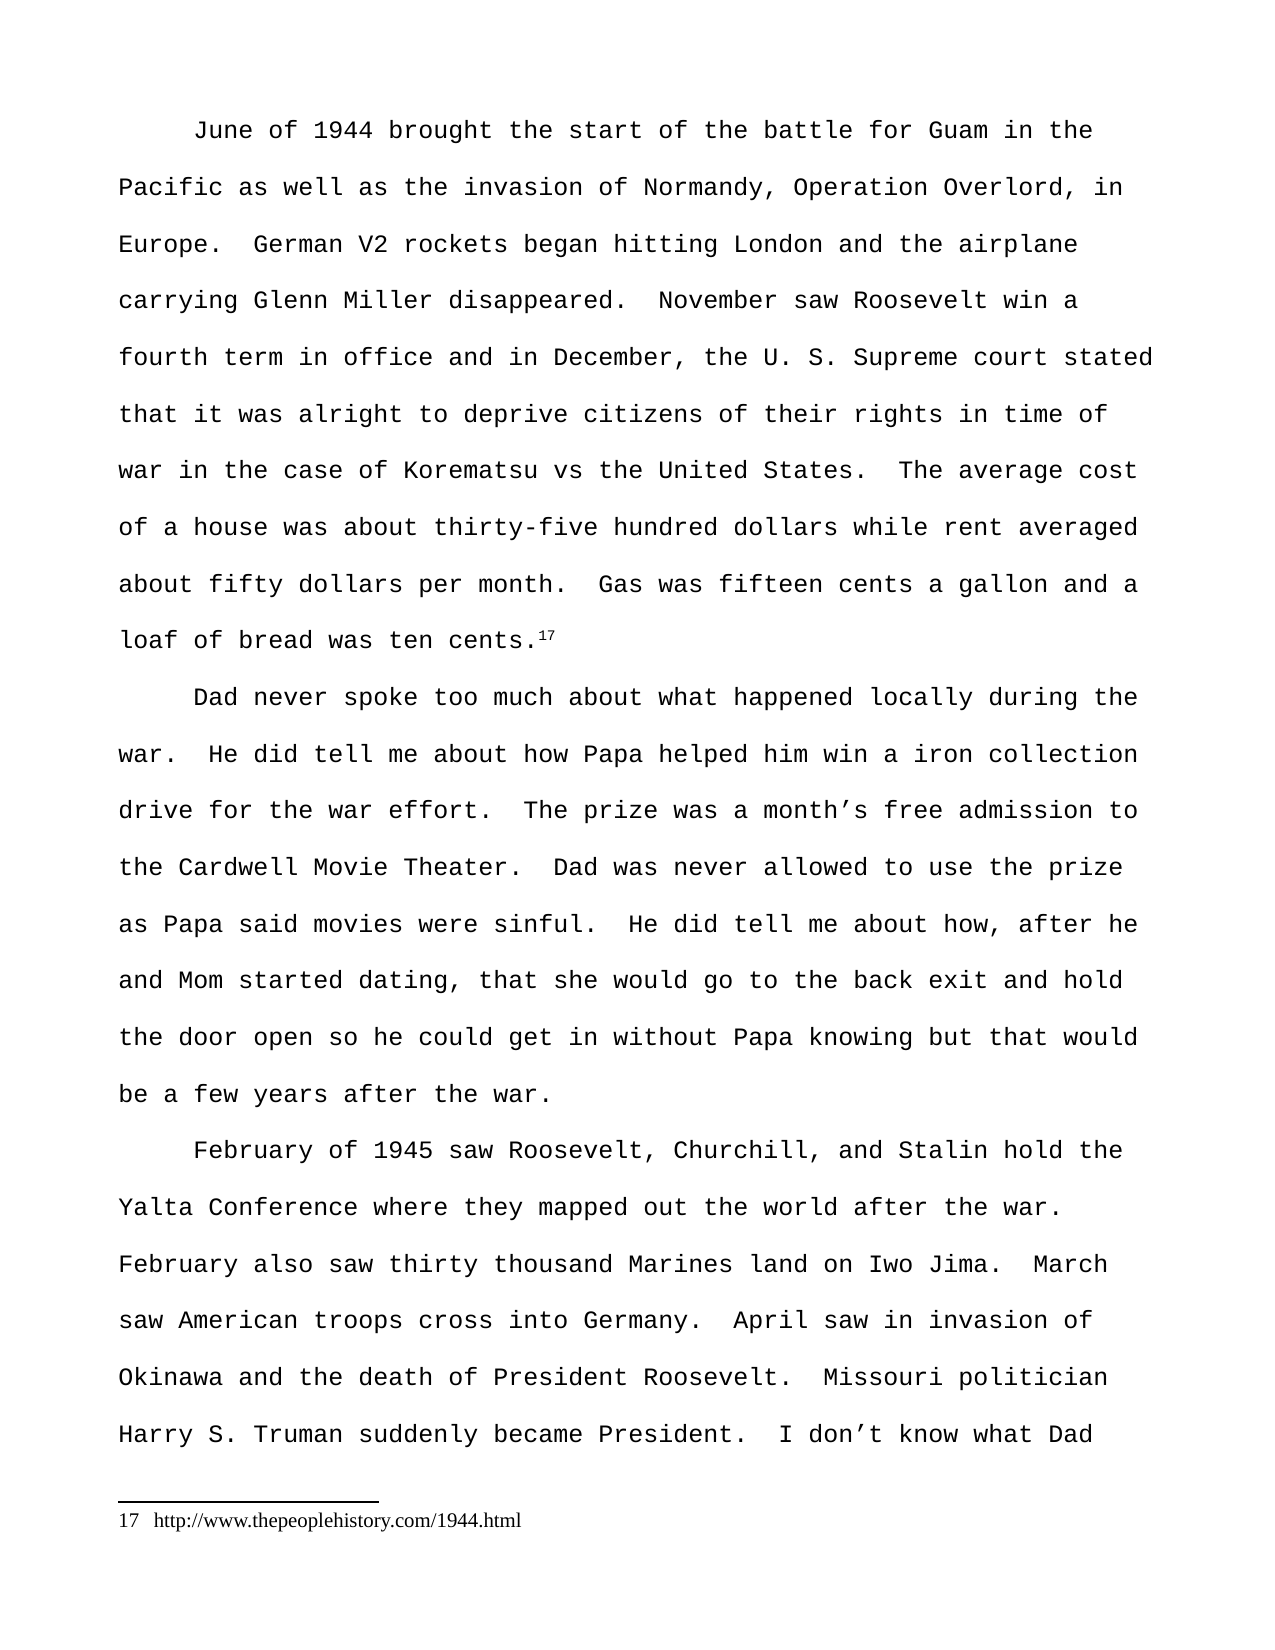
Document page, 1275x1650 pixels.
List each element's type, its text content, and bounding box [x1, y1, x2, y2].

text February of 1945 saw Roosevelt, Churchill, and Stalin hold the Yalta Conference where they mapped out the world after the war. February also saw thirty thousand Marines land on Iwo Jima. March saw American troops cross into Germany. April saw in invasion of Okinawa and the death of President Roosevelt. Missouri politician Harry S. Truman suddenly became President. I don’t know what Dad [118, 1138, 1157, 1450]
text http://www.thepeoplehistory.com/1944.html [118, 1508, 1157, 1532]
text June of 1944 brought the start of the battle for Guam in the Pacific as well as the invasion of Normandy, Operation Overlord, in Europe. German V2 rockets began hitting London and the airplane carrying Glenn Miller disappeared. November saw Roosevelt win a fourth term in office and in December, the U. S. Supreme court stated that it was alright to deprive citizens of their rights in time of war in the case of Korematsu vs the United States. The average cost of a house was about thirty-five hundred dollars while rent averaged about fifty dollars per month. Gas was fifteen cents a gallon and a loaf of bread was ten cents. [118, 118, 1157, 656]
text Dad never spoke too much about what happened locally during the war. He did tell me about how Papa helped him win a iron collection drive for the war effort. The prize was a month’s free admission to the Cardwell Movie Theater. Dad was never allowed to use the prize as Papa said movies were sinful. He did tell me about how, after he and Mom started dating, that she would go to the back exit and hold the door open so he could get in without Papa knowing but that would be a few years after the war. [118, 685, 1157, 1110]
